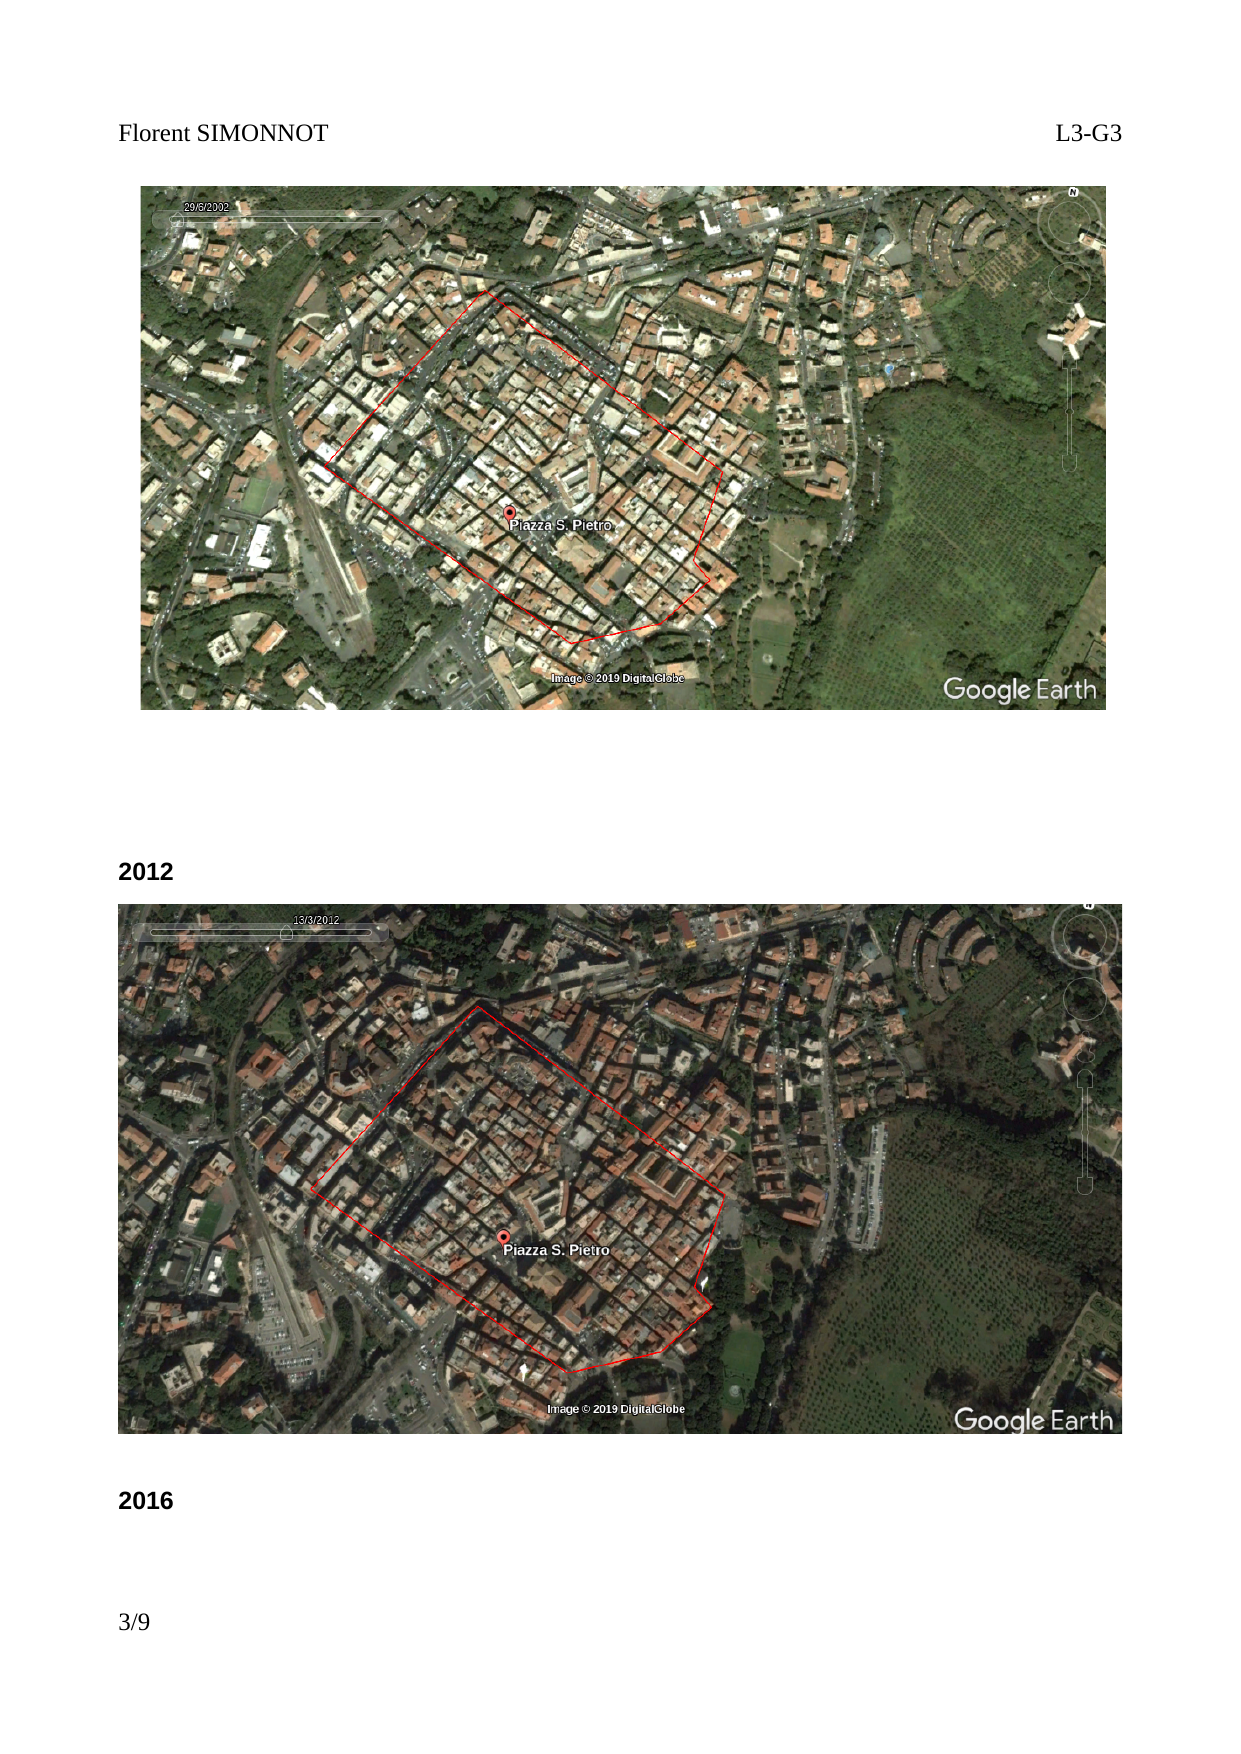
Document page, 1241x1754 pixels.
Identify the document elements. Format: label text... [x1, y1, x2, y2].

text 2016 [118, 1486, 1122, 1514]
picture [140, 186, 1106, 710]
text 2012 [118, 857, 1122, 886]
picture [118, 904, 1123, 1434]
